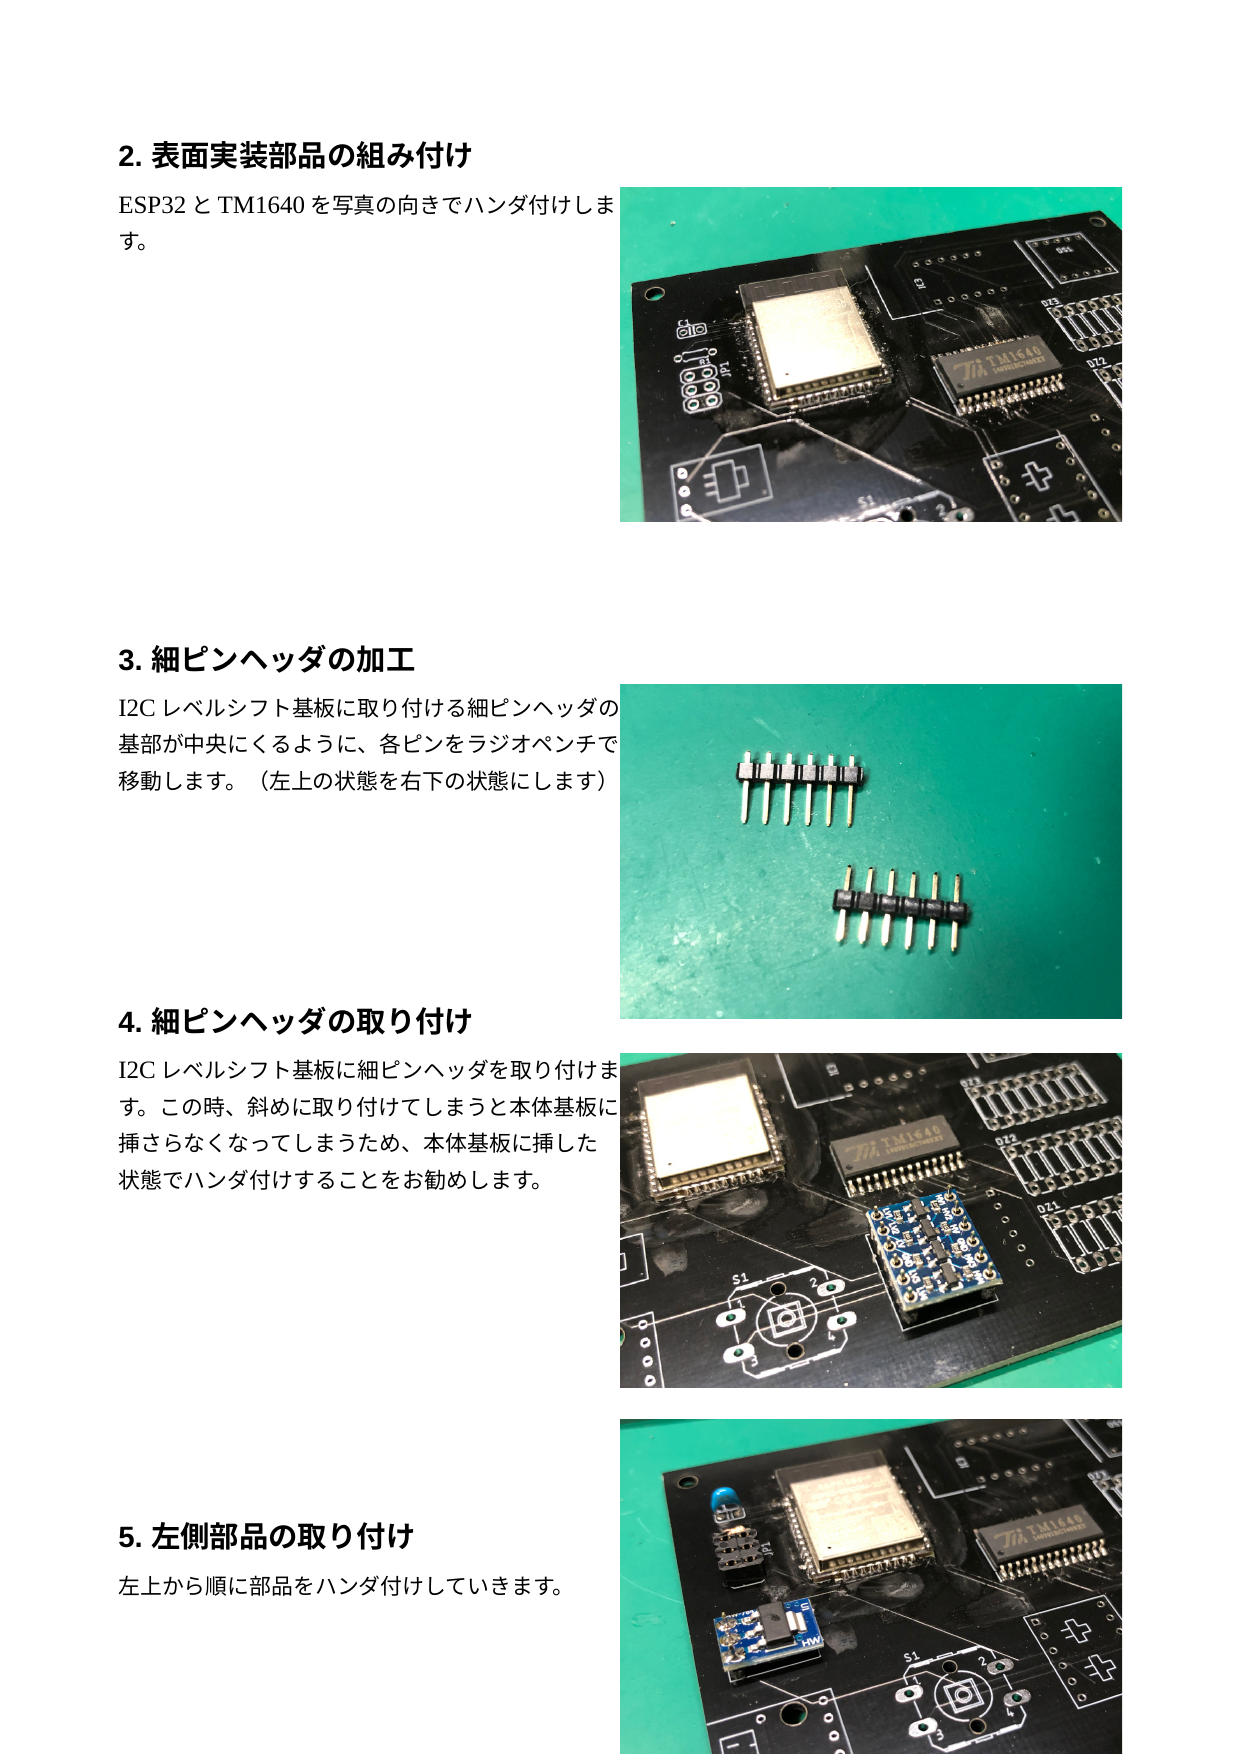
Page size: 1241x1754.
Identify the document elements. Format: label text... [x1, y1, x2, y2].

subtitle 2. 表面実装部品の組み付け [118, 133, 1122, 175]
subtitle 3. 細ピンヘッダの加工 [118, 636, 1122, 678]
text I2Cレベルシフト基板に細ピンヘッダを取り付けます。この時、斜めに取り付けてしまうと本体基板に挿さらなくなってしまうため、本体基板に挿した状態でハンダ付けすることをお勧めします。 [118, 1053, 620, 1194]
picture [620, 1053, 1123, 1388]
text I2Cレベルシフト基板に取り付ける細ピンヘッダの基部が中央にくるように、各ピンをラジオペンチで移動します。（左上の状態を右下の状態にします） [118, 691, 620, 795]
picture [620, 187, 1123, 522]
picture [620, 684, 1123, 1019]
picture [620, 1419, 1123, 1754]
text ESP32とTM1640を写真の向きでハンダ付けします。 [118, 188, 620, 256]
subtitle 5. 左側部品の取り付け [118, 1514, 620, 1556]
subtitle 4. 細ピンヘッダの取り付け [118, 998, 1122, 1041]
text 左上から順に部品をハンダ付けしていきます。 [118, 1569, 620, 1600]
